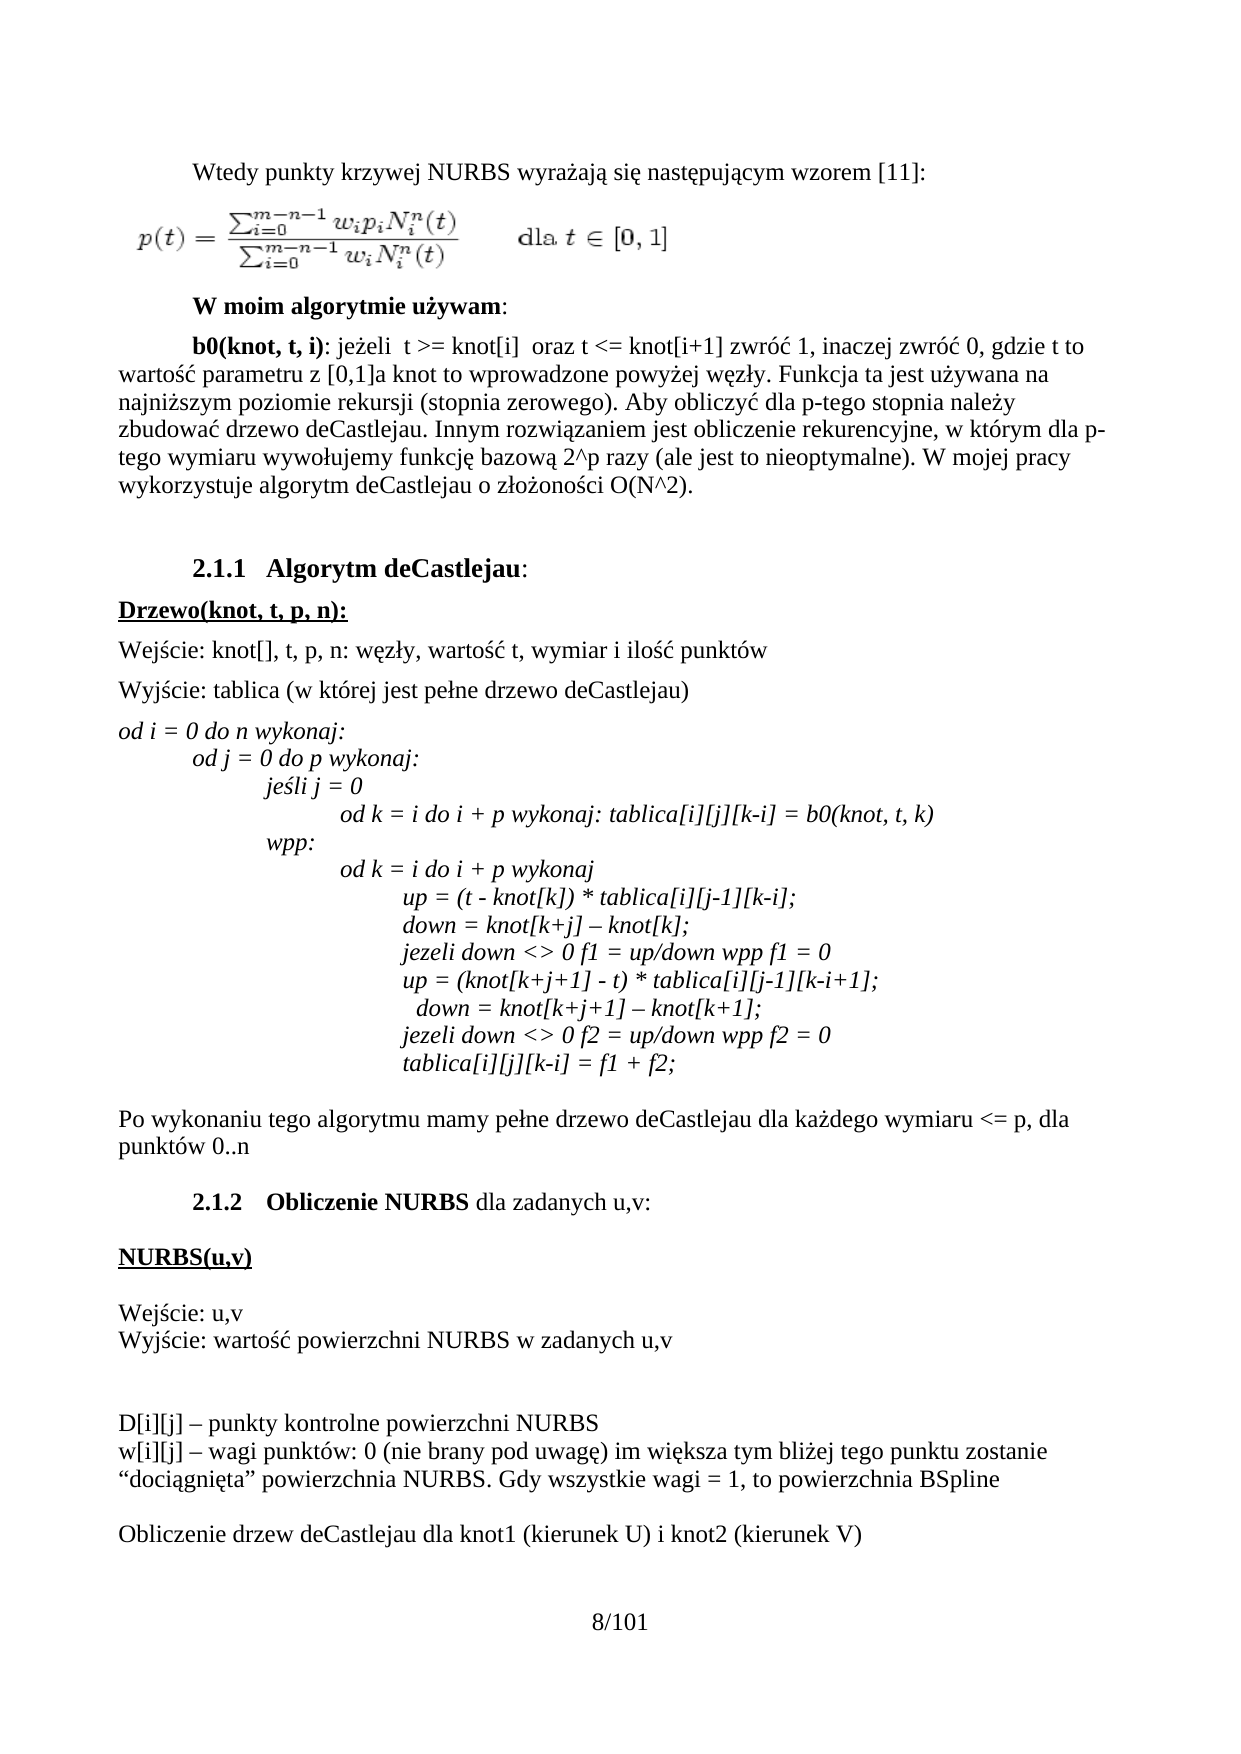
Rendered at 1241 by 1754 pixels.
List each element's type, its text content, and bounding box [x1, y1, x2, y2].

text NURBS(u,v) [118, 1243, 1122, 1271]
text Wyjście: tablica (w której jest pełne drzewo deCastlejau) [118, 677, 1122, 704]
text Po wykonaniu tego algorytmu mamy pełne drzewo deCastlejau dla każdego wymiaru <= p, dla punktów 0..n [118, 1105, 1122, 1160]
text down = knot[k+j] – knot[k]; [118, 911, 1122, 938]
text w[i][j] – wagi punktów: 0 (nie brany pod uwagę) im większa tym bliżej tego punktu zostanie “dociągnięta” powierzchnia NURBS. Gdy wszystkie wagi = 1, to powierzchnia BSpline [118, 1437, 1122, 1493]
text od j = 0 do p wykonaj: [118, 744, 1122, 772]
text Wyjście: wartość powierzchni NURBS w zadanych u,v [118, 1326, 1122, 1354]
text Wtedy punkty krzywej NURBS wyrażają się następującym wzorem [11]: [118, 158, 1122, 186]
text tablica[i][j][k-i] = f1 + f2; [118, 1049, 1122, 1077]
text down = knot[k+j+1] – knot[k+1]; [118, 994, 1122, 1022]
text D[i][j] – punkty kontrolne powierzchni NURBS [118, 1409, 1122, 1437]
text Wejście: u,v [118, 1299, 1122, 1326]
text jezeli down <> 0 f2 = up/down wpp f2 = 0 [118, 1022, 1122, 1049]
text od k = i do i + p wykonaj: tablica[i][j][k-i] = b0(knot, t, k) [118, 800, 1122, 828]
text jezeli down <> 0 f1 = up/down wpp f1 = 0 [118, 938, 1122, 966]
text 2.1.1 Algorytm deCastlejau: [118, 554, 1122, 584]
picture [134, 207, 672, 271]
text b0(knot, t, i): jeżeli t >= knot[i] oraz t <= knot[i+1] zwróć 1, inaczej zwróć 0, gdzie t to wartość parametru z [0,1]a knot to wprowadzone powyżej węzły. Funkcja ta jest używana na najniższym poziomie rekursji (stopnia zerowego). Aby obliczyć dla p-tego stopnia należy zbudować drzewo deCastlejau. Innym rozwiązaniem jest obliczenie rekurencyjne, w którym dla p-tego wymiaru wywołujemy funkcję bazową 2^p razy (ale jest to nieoptymalne). W mojej pracy wykorzystuje algorytm deCastlejau o złożoności O(N^2). [118, 332, 1122, 499]
text Wejście: knot[], t, p, n: węzły, wartość t, wymiar i ilość punktów [118, 636, 1122, 664]
text od k = i do i + p wykonaj [118, 855, 1122, 883]
text up = (t - knot[k]) * tablica[i][j-1][k-i]; [118, 883, 1122, 911]
text W moim algorytmie używam: [118, 292, 1122, 320]
text Drzewo(knot, t, p, n): [118, 596, 1122, 624]
text 2.1.2 Obliczenie NURBS dla zadanych u,v: [118, 1188, 1122, 1216]
text Obliczenie drzew deCastlejau dla knot1 (kierunek U) i knot2 (kierunek V) [118, 1520, 1122, 1548]
text up = (knot[k+j+1] - t) * tablica[i][j-1][k-i+1]; [118, 966, 1122, 994]
text wpp: [118, 828, 1122, 855]
text jeśli j = 0 [118, 772, 1122, 800]
text od i = 0 do n wykonaj: [118, 717, 1122, 744]
